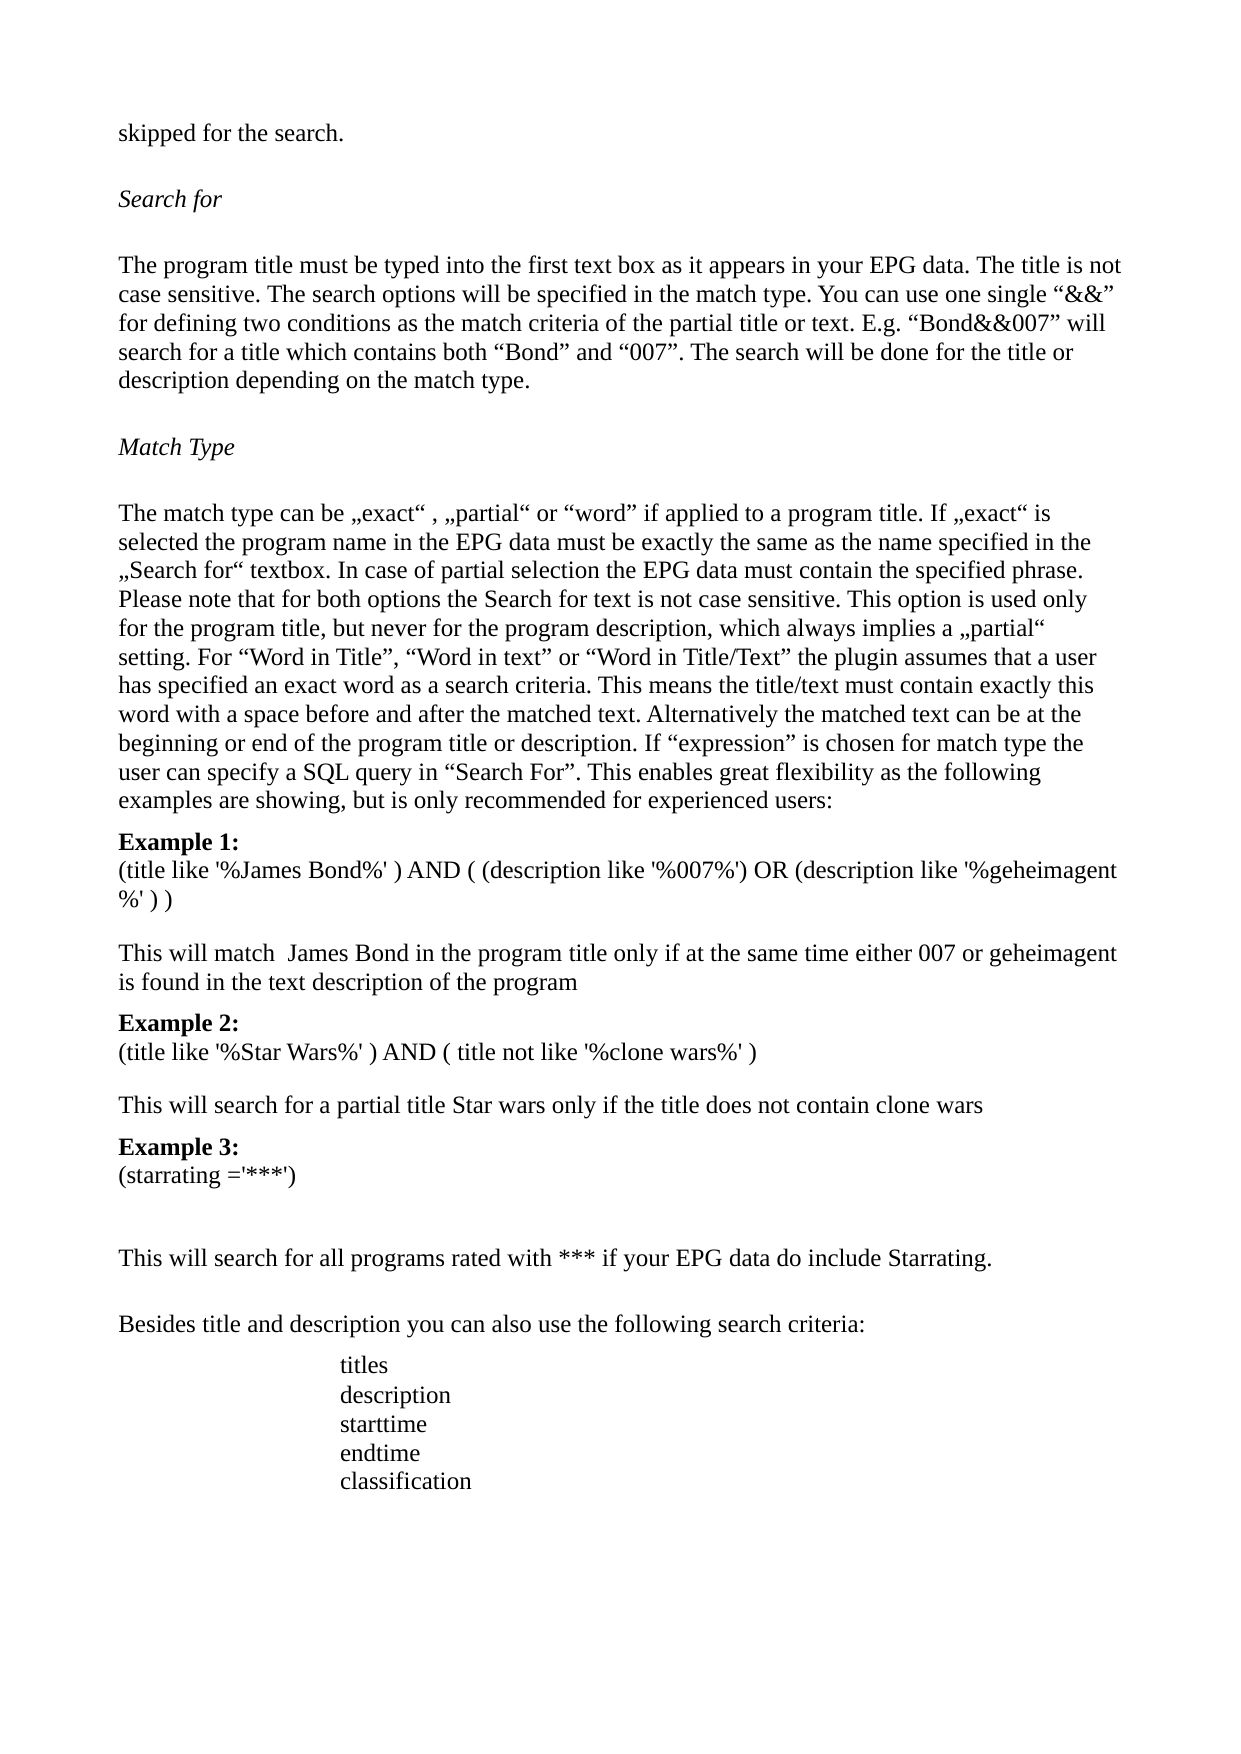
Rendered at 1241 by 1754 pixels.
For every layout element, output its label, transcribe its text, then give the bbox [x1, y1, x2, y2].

text (title like '%James Bond%' ) AND ( (description like '%007%') OR (description like '%geheimagent%' ) ) [118, 856, 1122, 913]
text starttime [118, 1409, 1122, 1438]
text (title like '%Star Wars%' ) AND ( title not like '%clone wars%' ) [118, 1037, 1122, 1066]
text (starrating ='***') [118, 1161, 1122, 1189]
text This will match James Bond in the program title only if at the same time either 007 or geheimagent is found in the text description of the program [118, 938, 1122, 996]
text skipped for the search. [118, 118, 1122, 147]
text description [118, 1380, 1122, 1409]
text Example 1: [118, 827, 1122, 856]
text endtime [118, 1438, 1122, 1466]
text The match type can be „exact“ , „partial“ or “word” if applied to a program title. If „exact“ is selected the program name in the EPG data must be exactly the same as the name specified in the „Search for“ textbox. In case of partial selection the EPG data must contain the specified phrase. Please note that for both options the Search for text is not case sensitive. This option is used only for the program title, but never for the program description, which always implies a „partial“ setting. For “Word in Title”, “Word in text” or “Word in Title/Text” the plugin assumes that a user has specified an exact word as a search criteria. This means the title/text must contain exactly this word with a space before and after the matched text. Alternatively the matched text can be at the beginning or end of the program title or description. If “expression” is chosen for match type the user can specify a SQL query in “Search For”. This enables great flexibility as the following examples are showing, but is only recommended for experienced users: [118, 498, 1122, 814]
text The program title must be typed into the first text box as it appears in your EPG data. The title is not case sensitive. The search options will be specified in the match type. You can use one single “&&” for defining two conditions as the match criteria of the partial title or text. E.g. “Bond&&007” will search for a title which contains both “Bond” and “007”. The search will be done for the title or description depending on the match type. [118, 251, 1122, 394]
text Search for [118, 184, 1122, 213]
text Match Type [118, 432, 1122, 461]
text This will search for all programs rated with *** if your EPG data do include Starrating. [118, 1243, 1122, 1272]
text Besides title and description you can also use the following search criteria: [118, 1309, 1122, 1338]
text titles [118, 1351, 1122, 1380]
text This will search for a partial title Star wars only if the title does not contain clone wars [118, 1091, 1122, 1119]
text classification [118, 1466, 1122, 1495]
text Example 2: [118, 1008, 1122, 1037]
text Example 3: [118, 1132, 1122, 1161]
